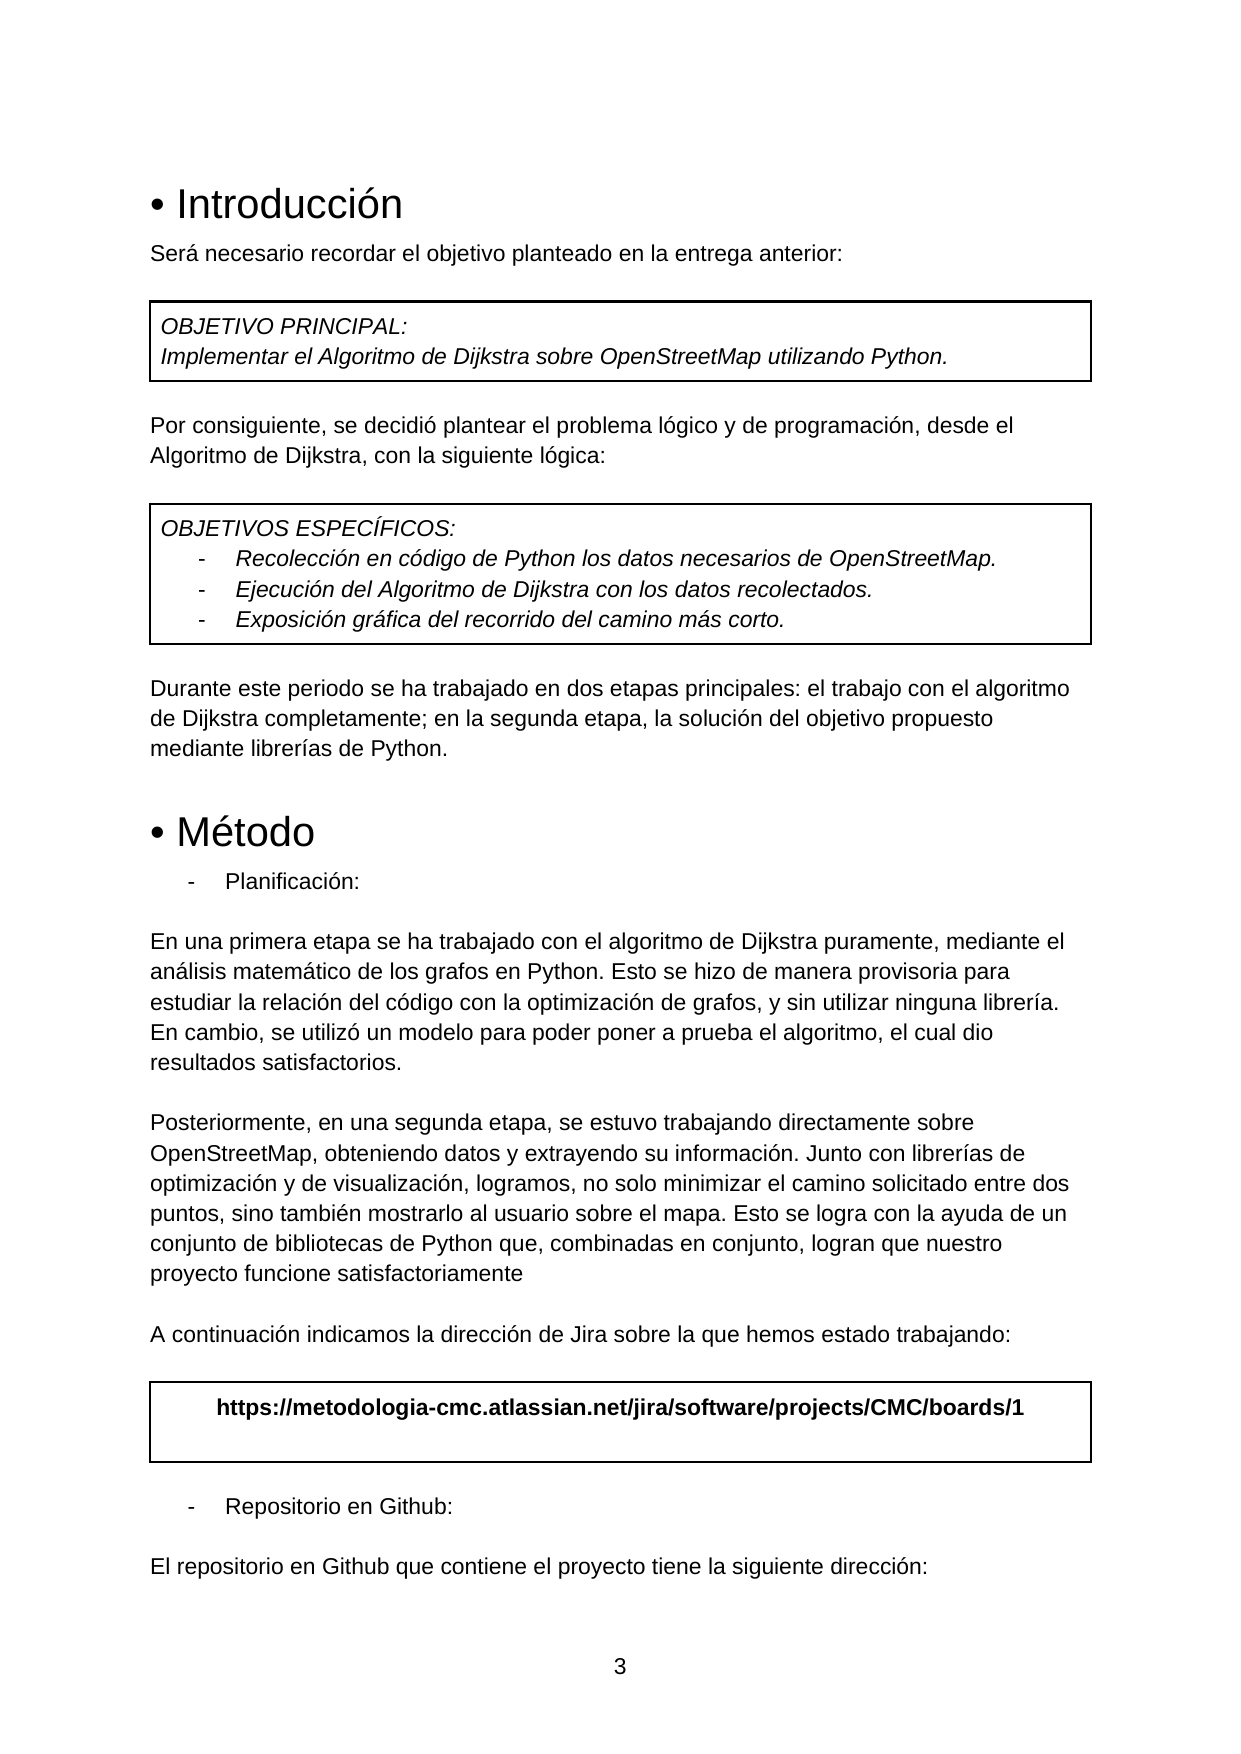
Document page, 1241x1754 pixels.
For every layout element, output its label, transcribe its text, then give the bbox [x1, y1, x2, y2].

text A continuación indicamos la dirección de Jira sobre la que hemos estado trabajando: [150, 1321, 1090, 1347]
list Planificación: [187, 868, 1090, 894]
subtitle • Introducción [150, 179, 1090, 227]
text Posteriormente, en una segunda etapa, se estuvo trabajando directamente sobre OpenStreetMap, obteniendo datos y extrayendo su información. Junto con librerías de optimización y de visualización, logramos, no solo minimizar el camino solicitado entre dos puntos, sino también mostrarlo al usuario sobre el mapa. Esto se logra con la ayuda de un conjunto de bibliotecas de Python que, combinadas en conjunto, logran que nuestro proyecto funcione satisfactoriamente [150, 1109, 1090, 1287]
text Durante este periodo se ha trabajado en dos etapas principales: el trabajo con el algoritmo de Dijkstra completamente; en la segunda etapa, la solución del objetivo propuesto mediante librerías de Python. [150, 675, 1090, 762]
subtitle • Método [150, 807, 1090, 855]
table_header OBJETIVOS ESPECÍFICOS: Recolección en código de Python los datos necesarios de OpenStreetMap. Ejecución del Algoritmo de Dijkstra con los datos recolectados. Exposición gráfica del recorrido del camino más corto. [151, 505, 1090, 643]
table_header OBJETIVO PRINCIPAL: Implementar el Algoritmo de Dijkstra sobre OpenStreetMap utilizando Python. [151, 303, 1090, 380]
table_header https://metodologia-cmc.atlassian.net/jira/software/projects/CMC/boards/1 [151, 1383, 1090, 1461]
text Será necesario recordar el objetivo planteado en la entrega anterior: [150, 240, 1090, 266]
list Repositorio en Github: [187, 1493, 1090, 1519]
text El repositorio en Github que contiene el proyecto tiene la siguiente dirección: [150, 1553, 1090, 1580]
text Por consiguiente, se decidió plantear el problema lógico y de programación, desde el Algoritmo de Dijkstra, con la siguiente lógica: [150, 412, 1090, 469]
text En una primera etapa se ha trabajado con el algoritmo de Dijkstra puramente, mediante el análisis matemático de los grafos en Python. Esto se hizo de manera provisoria para estudiar la relación del código con la optimización de grafos, y sin utilizar ninguna librería. En cambio, se utilizó un modelo para poder poner a prueba el algoritmo, el cual dio resultados satisfactorios. [150, 928, 1090, 1075]
